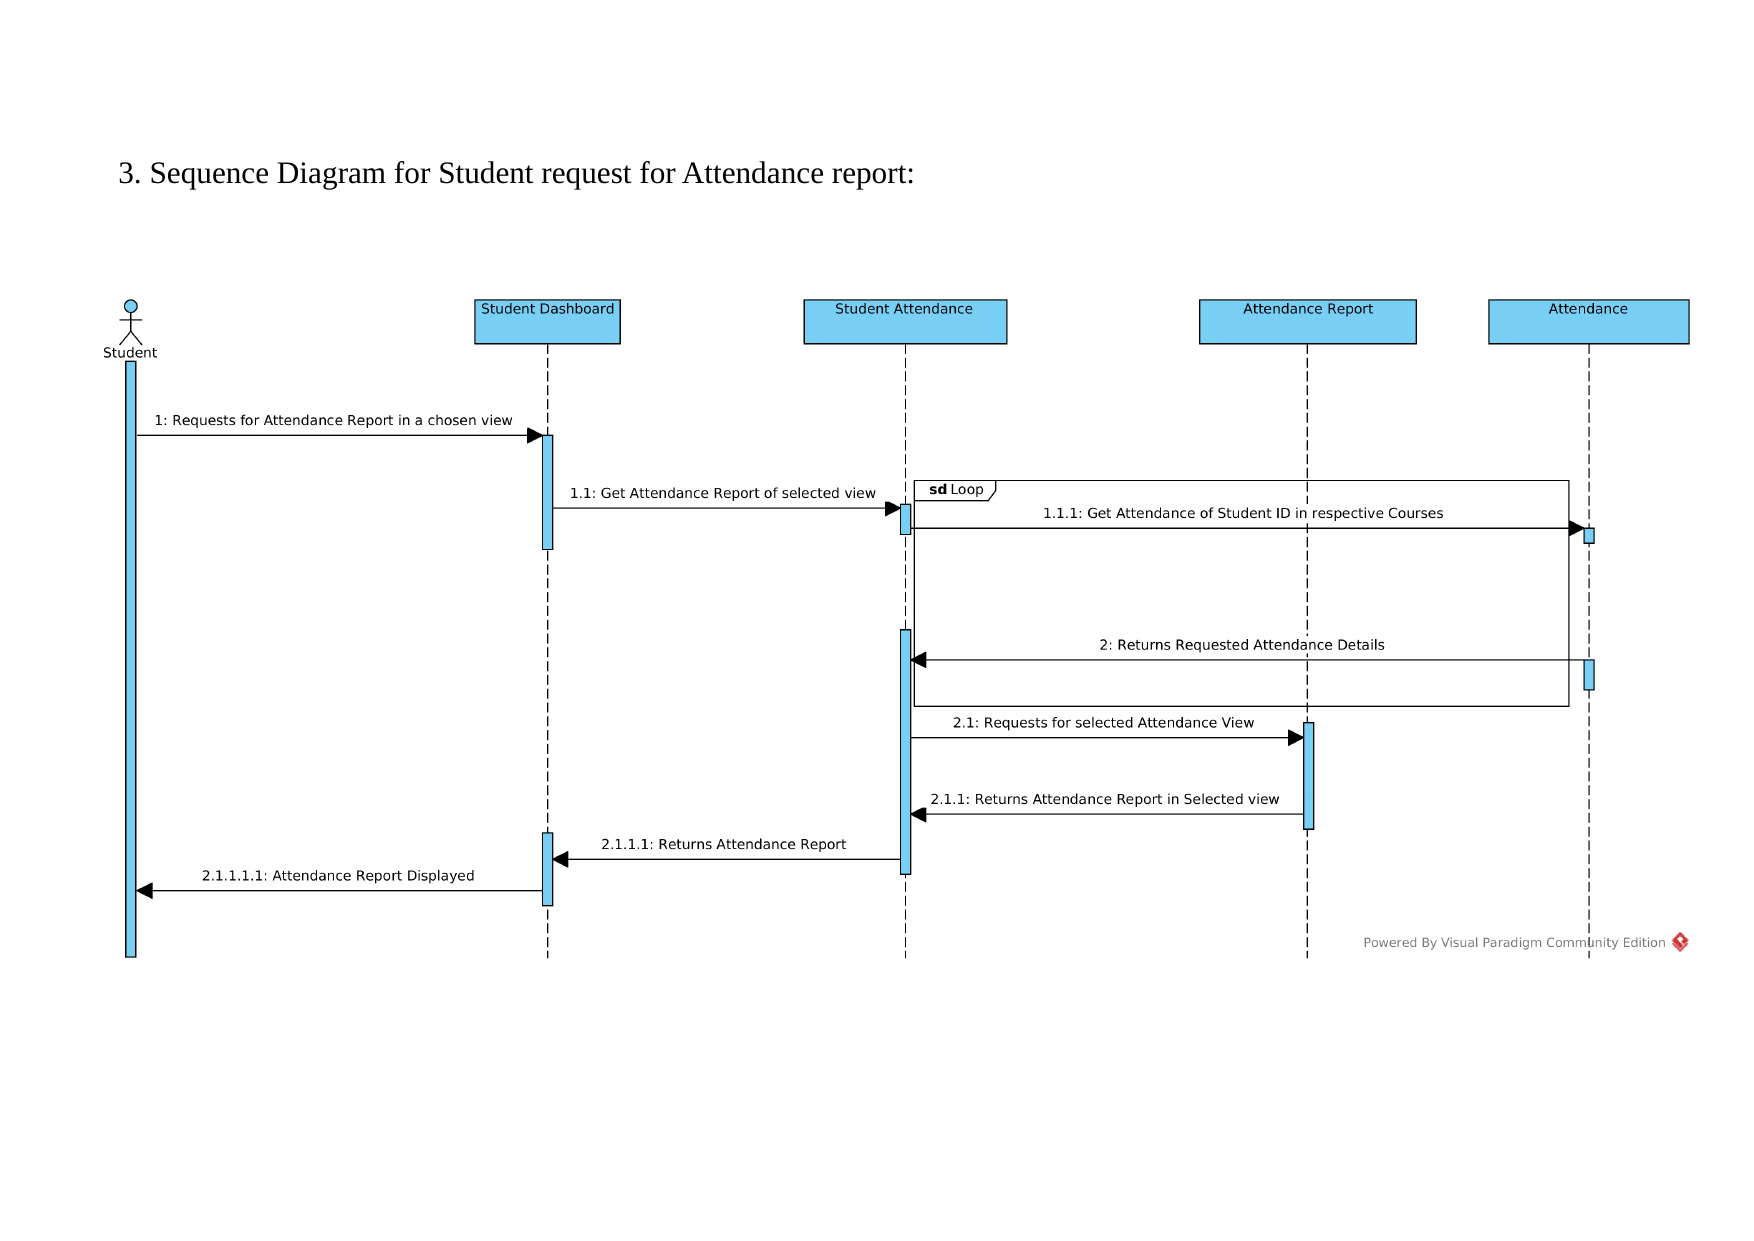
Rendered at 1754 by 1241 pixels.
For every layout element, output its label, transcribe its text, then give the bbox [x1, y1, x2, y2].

text 3. Sequence Diagram for Student request for Attendance report: [118, 154, 1636, 190]
picture [59, 297, 1695, 963]
